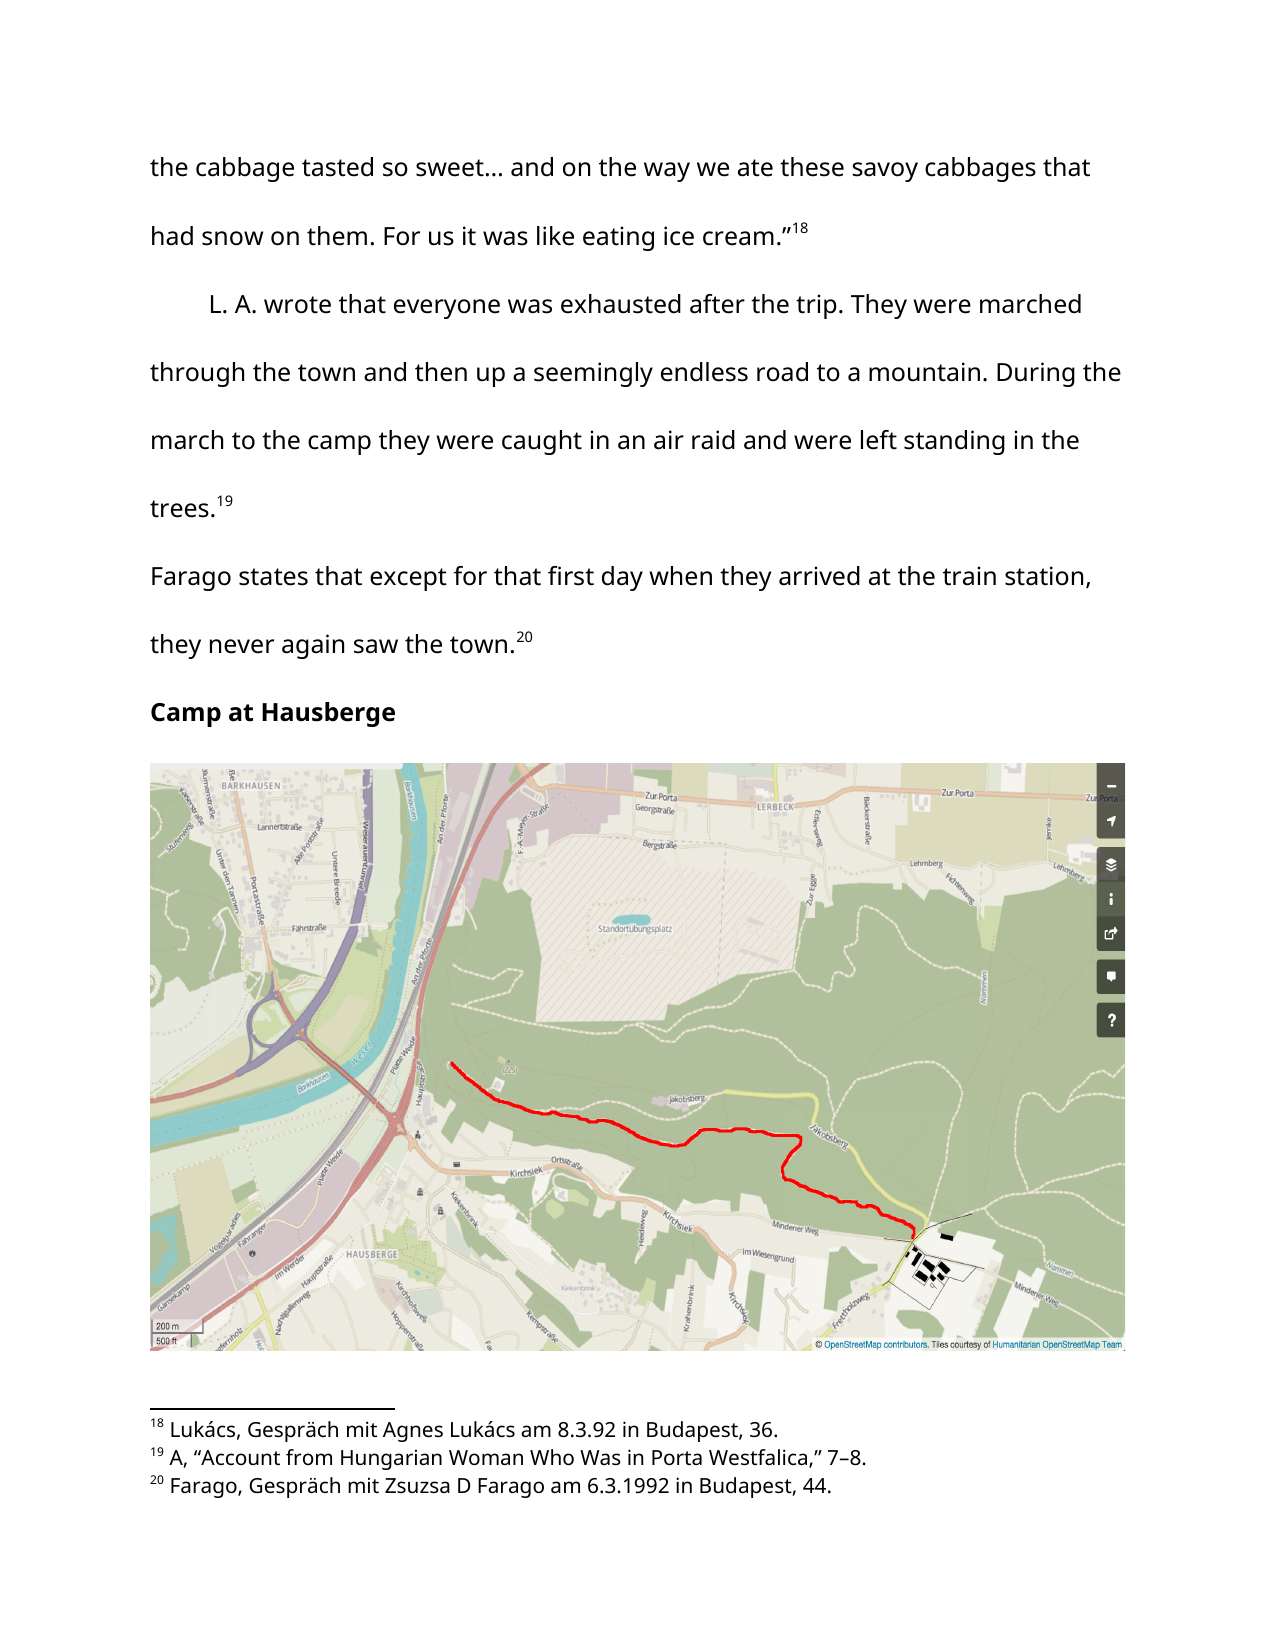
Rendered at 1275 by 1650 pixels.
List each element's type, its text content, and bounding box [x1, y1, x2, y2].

text Camp at Hausberge [150, 695, 1125, 729]
text Farago, Gespräch mit Zsuzsa D Farago am 6.3.1992 in Budapest, 44. [150, 1472, 1125, 1500]
text Lukács, Gespräch mit Agnes Lukács am 8.3.92 in Budapest, 36. [150, 1415, 1125, 1443]
text A, “Account from Hungarian Woman Who Was in Porta Westfalica,” 7–8. [150, 1443, 1125, 1472]
picture [150, 763, 1125, 1351]
text the cabbage tasted so sweet… and on the way we ate these savoy cabbages that had snow on them. For us it was like eating ice cream.” [150, 150, 1125, 252]
text Farago states that except for that first day when they arrived at the train station, they never again saw the town. [150, 559, 1125, 661]
text L. A. wrote that everyone was exhausted after the trip. They were marched through the town and then up a seemingly endless road to a mountain. During the march to the camp they were caught in an air raid and were left standing in the trees. [150, 286, 1125, 525]
